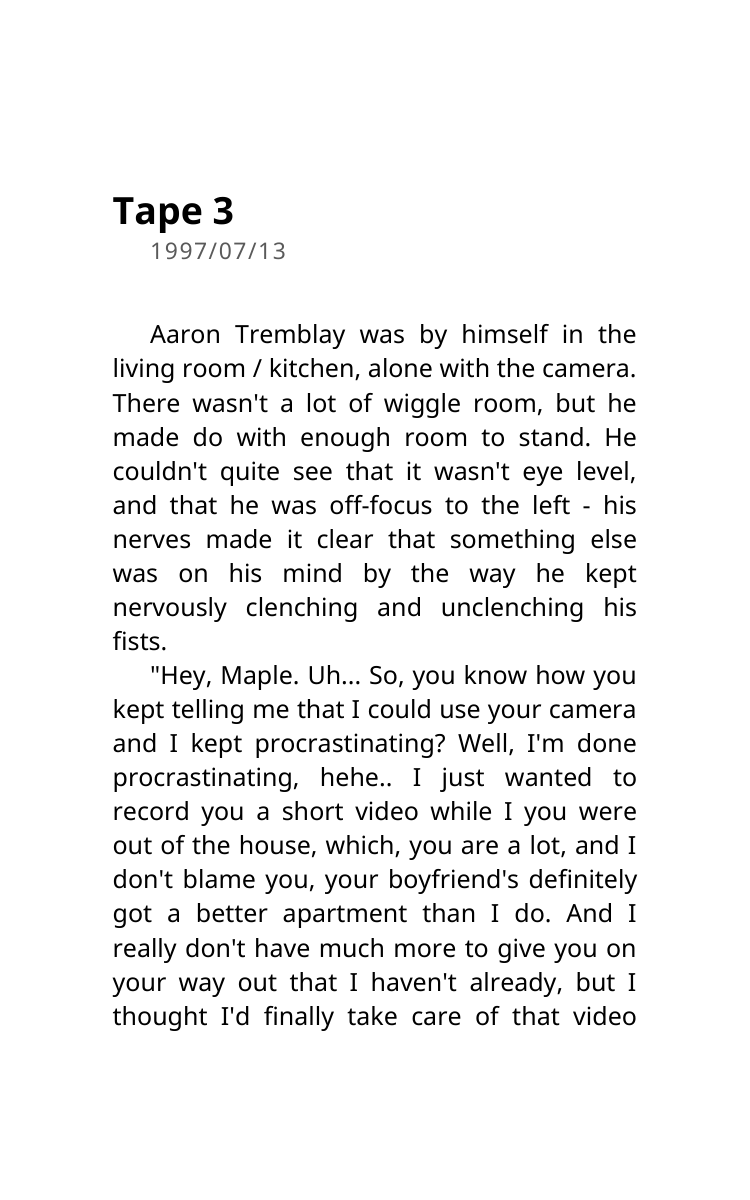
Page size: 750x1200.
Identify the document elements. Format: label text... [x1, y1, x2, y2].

text Aaron Tremblay was by himself in the living room / kitchen, alone with the camera. There wasn't a lot of wiggle room, but he made do with enough room to stand. He couldn't quite see that it wasn't eye level, and that he was off-focus to the left - his nerves made it clear that something else was on his mind by the way he kept nervously clenching and unclenching his fists. [112, 317, 637, 658]
subtitle Tape 3 [112, 184, 637, 235]
subtitle 1997/07/13 [112, 235, 637, 266]
text "Hey, Maple. Uh... So, you know how you kept telling me that I could use your camera and I kept procrastinating? Well, I'm done procrastinating, hehe.. I just wanted to record you a short video while I you were out of the house, which, you are a lot, and I don't blame you, your boyfriend's definitely got a better apartment than I do. And I really don't have much more to give you on your way out that I haven't already, but I thought I'd finally take care of that video [112, 658, 637, 1032]
